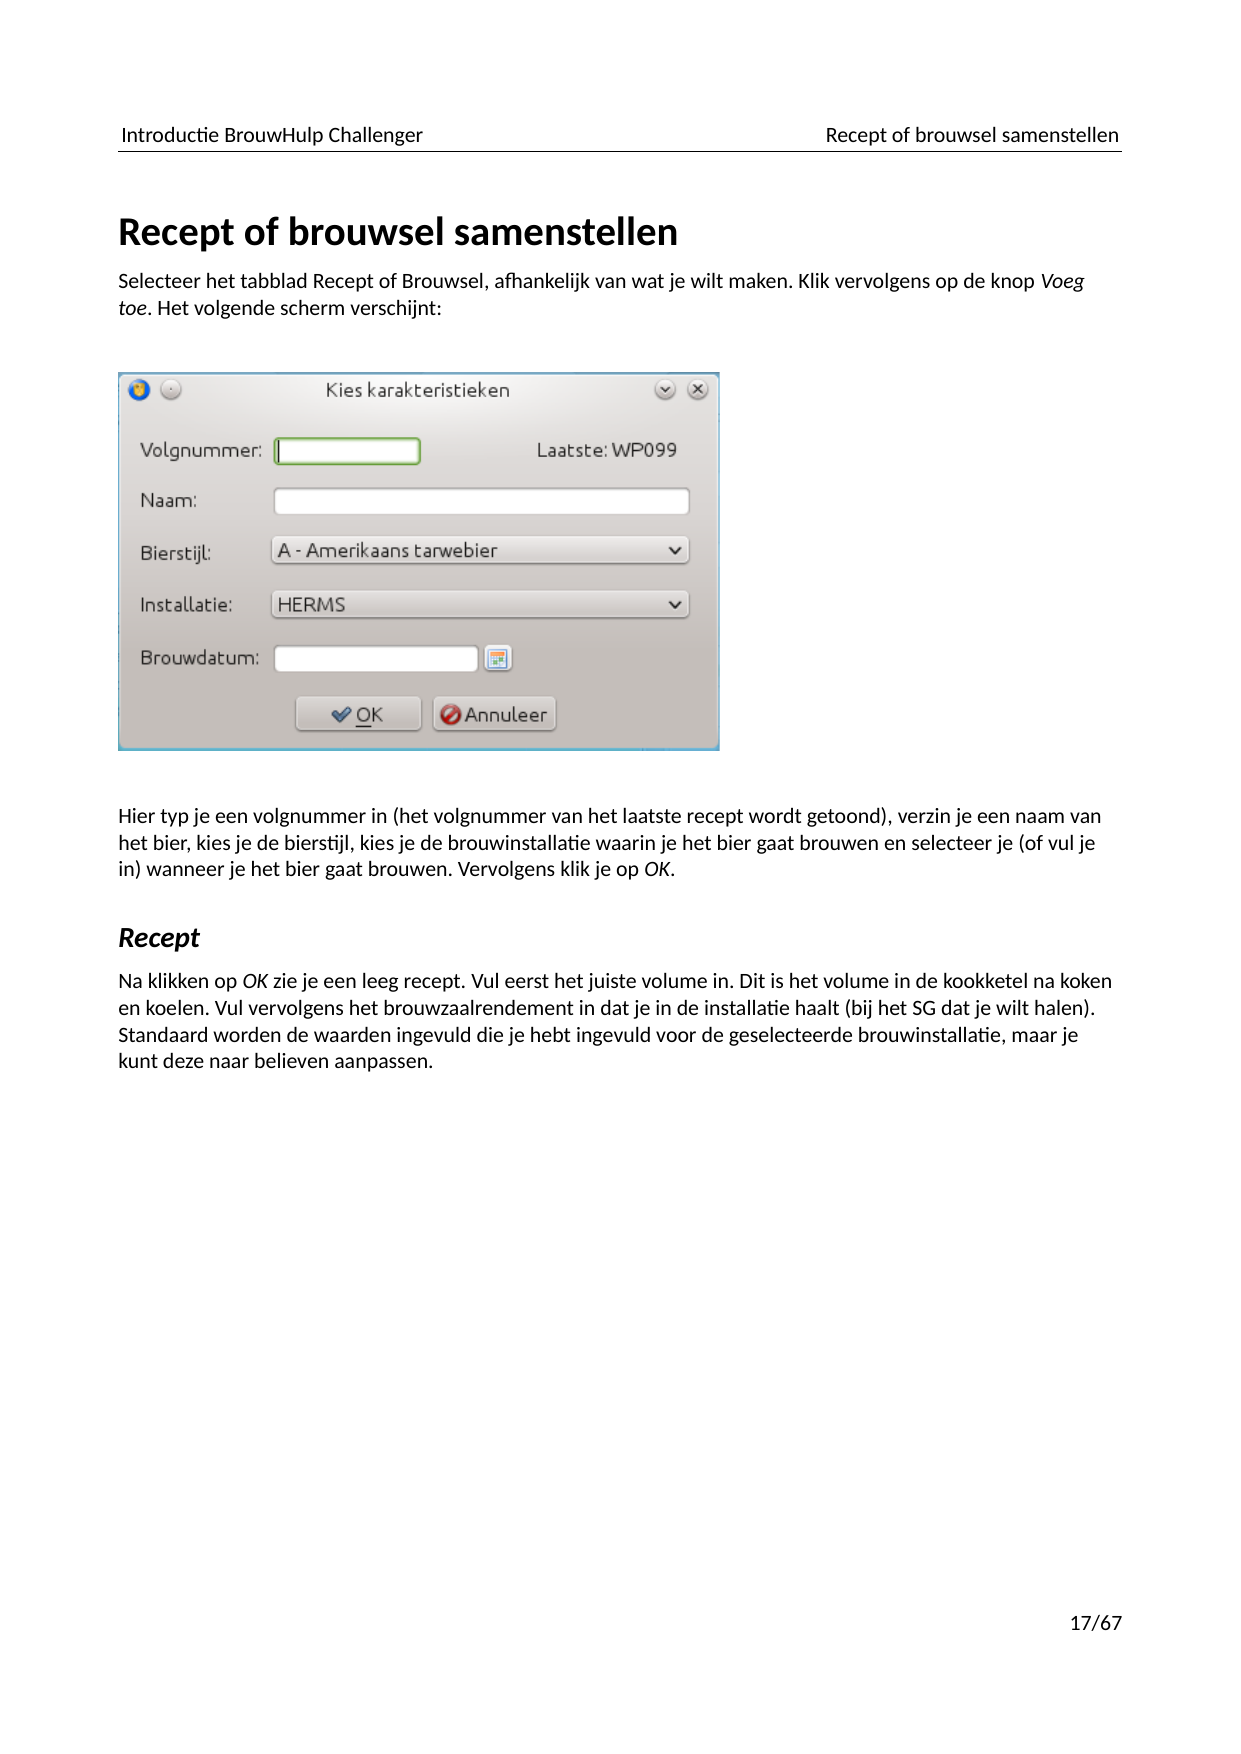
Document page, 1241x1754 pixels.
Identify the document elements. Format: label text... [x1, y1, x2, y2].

text Na klikken op OK zie je een leeg recept. Vul eerst het juiste volume in. Dit is het volume in de kookketel na koken en koelen. Vul vervolgens het brouwzaalrendement in dat je in de installatie haalt (bij het SG dat je wilt halen). Standaard worden de waarden ingevuld die je hebt ingevuld voor de geselecteerde brouwinstallatie, maar je kunt deze naar believen aanpassen. [118, 968, 1122, 1074]
text Hier typ je een volgnummer in (het volgnummer van het laatste recept wordt getoond), verzin je een naam van het bier, kies je de bierstijl, kies je de brouwinstallatie waarin je het bier gaat brouwen en selecteer je (of vul je in) wanneer je het bier gaat brouwen. Vervolgens klik je op OK. [118, 802, 1122, 882]
subtitle Recept of brouwsel samenstellen [118, 205, 1122, 255]
text Selecteer het tabblad Recept of Brouwsel, afhankelijk van wat je wilt maken. Klik vervolgens op de knop Voeg toe. Het volgende scherm verschijnt: [118, 268, 1122, 321]
subtitle Recept [118, 919, 1122, 955]
picture [118, 372, 720, 751]
